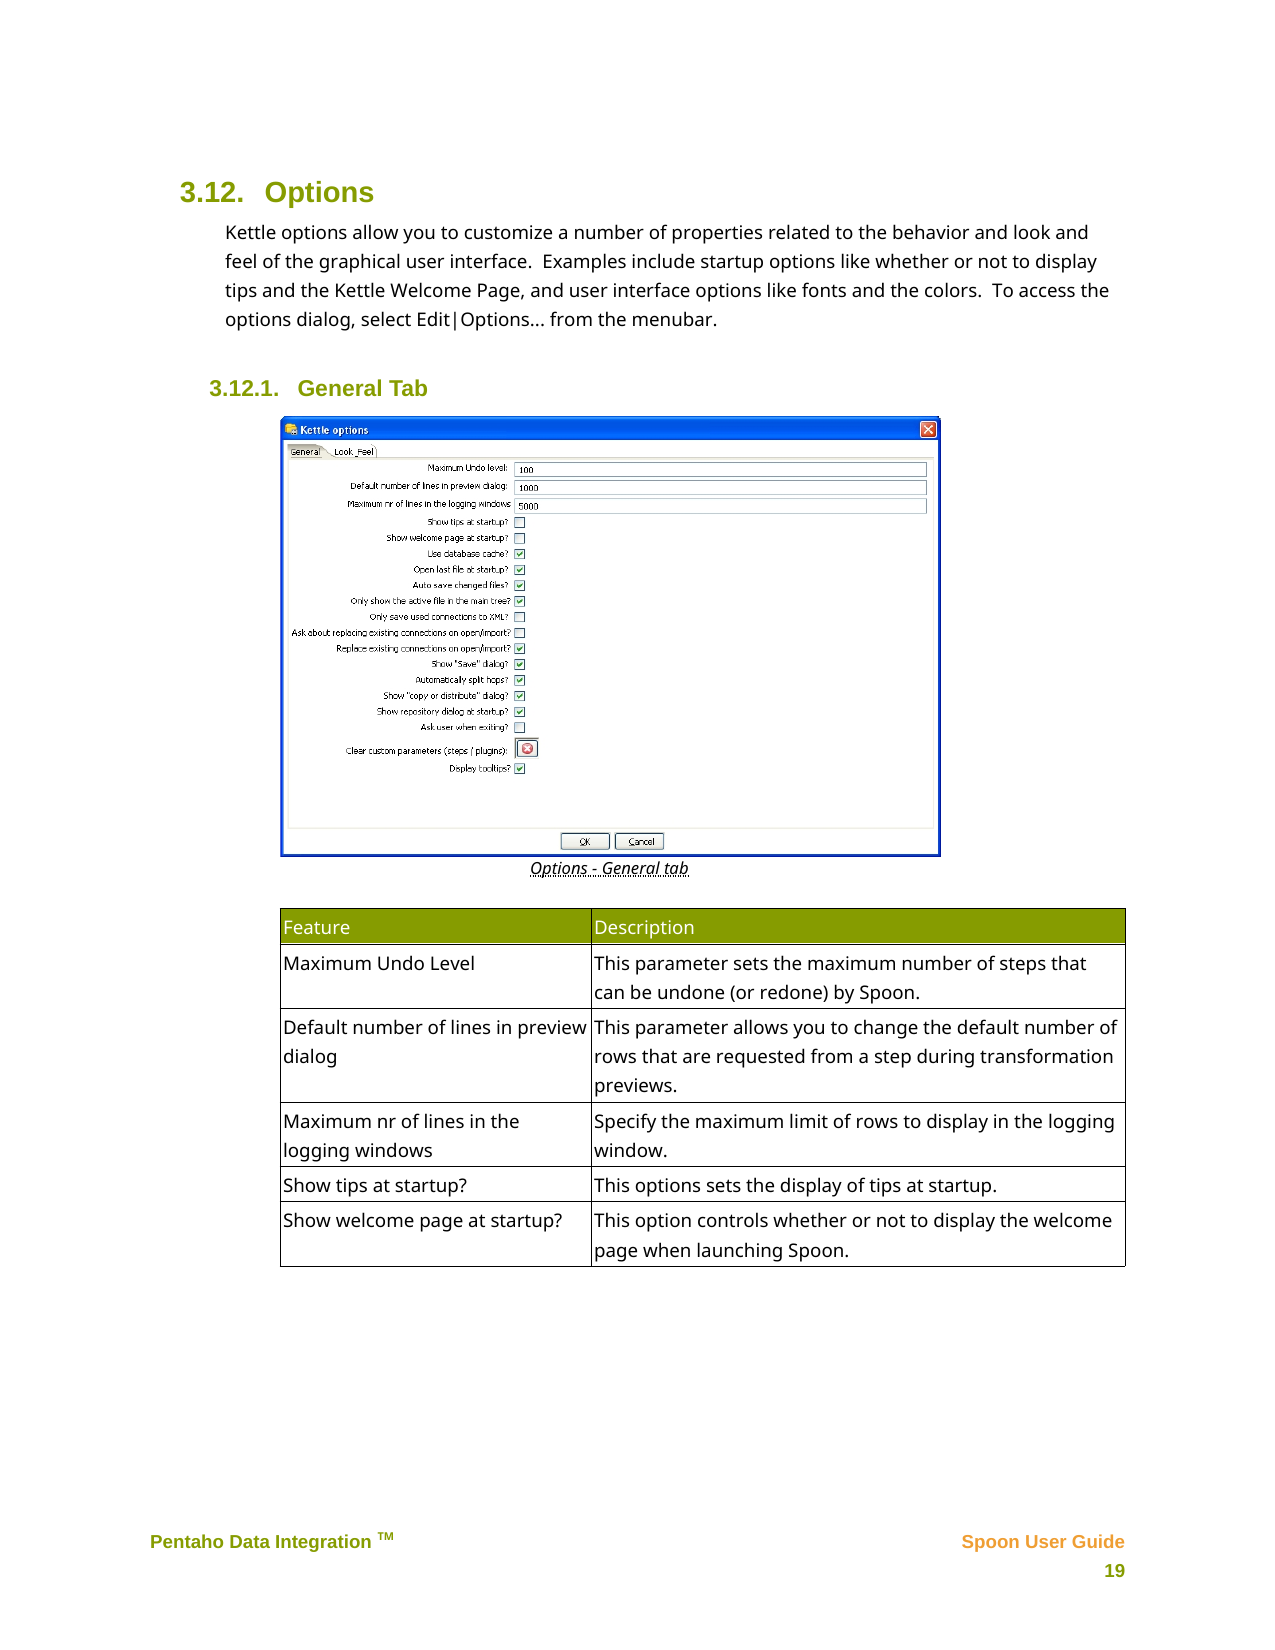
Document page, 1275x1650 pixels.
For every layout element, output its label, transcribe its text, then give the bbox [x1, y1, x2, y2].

table_cell This parameter allows you to change the default number of rows that are requested from a step during transformation previews. [592, 1009, 1125, 1102]
table_cell Default number of lines in preview dialog [281, 1009, 591, 1102]
text Options - General tab [279, 416, 941, 879]
table_header Description [592, 909, 1125, 943]
subtitle General Tab [209, 369, 1125, 404]
table_cell Specify the maximum limit of rows to display in the logging window. [592, 1103, 1125, 1166]
table_cell Maximum nr of lines in the logging windows [281, 1103, 591, 1166]
table_cell Show welcome page at startup? [281, 1202, 591, 1266]
table_cell Maximum Undo Level [281, 945, 591, 1008]
picture [280, 416, 941, 857]
table_cell Show tips at startup? [281, 1167, 591, 1201]
table_cell This option controls whether or not to display the welcome page when launching Spoon. [592, 1202, 1125, 1266]
subtitle Options [179, 175, 1125, 210]
table_cell This parameter sets the maximum number of steps that can be undone (or redone) by Spoon. [592, 945, 1125, 1008]
table_cell This options sets the display of tips at startup. [592, 1167, 1125, 1201]
table_header Feature [281, 909, 591, 943]
text Kettle options allow you to customize a number of properties related to the behavior and look and feel of the graphical user interface. Examples include startup options like whether or not to display tips and the Kettle Welcome Page, and user interface options like fonts and the colors. To access the options dialog, select Edit|Options... from the menubar. [225, 216, 1125, 333]
